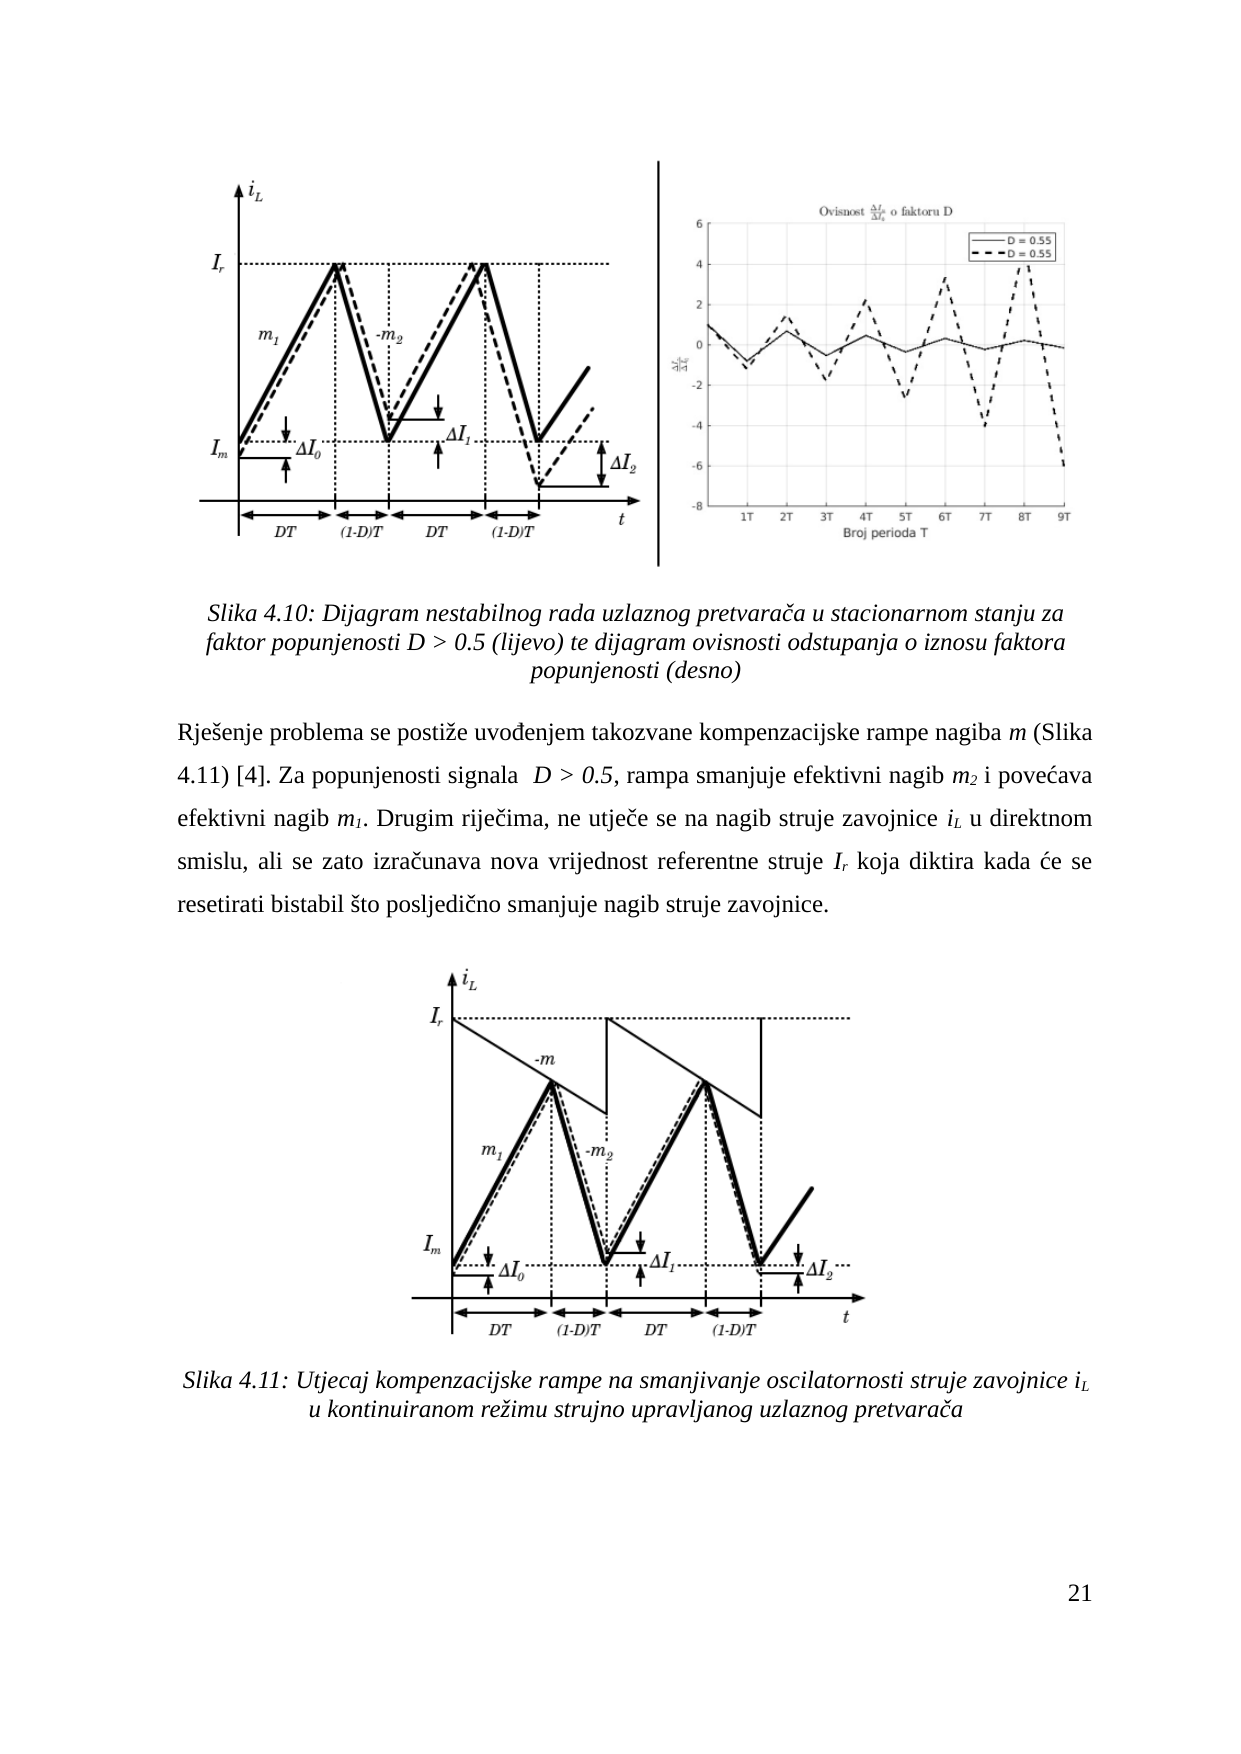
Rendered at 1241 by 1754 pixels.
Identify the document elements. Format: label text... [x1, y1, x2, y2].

text Rješenje problema se postiže uvođenjem takozvane kompenzacijske rampe nagiba m (Slika 4.11) [4]. Za popunjenosti signala D > 0.5, rampa smanjuje efektivni nagib m2 i povećava efektivni nagib m1. Drugim riječima, ne utječe se na nagib struje zavojnice iL u direktnom smislu, ali se zato izračunava nova vrijednost referentne struje Ir koja diktira kada će se resetirati bistabil što posljedično smanjuje nagib struje zavojnice. [177, 717, 1093, 918]
text Slika 4.11: Utjecaj kompenzacijske rampe na smanjivanje oscilatornosti struje zavojnice iL u kontinuiranom režimu strujno upravljanog uzlaznog pretvarača [177, 1366, 1095, 1423]
picture [299, 962, 973, 1341]
picture [195, 160, 1077, 573]
text Slika 4.10: Dijagram nestabilnog rada uzlaznog pretvarača u stacionarnom stanju za faktor popunjenosti D > 0.5 (lijevo) te dijagram ovisnosti odstupanja o iznosu faktora popunjenosti (desno) [177, 598, 1095, 684]
